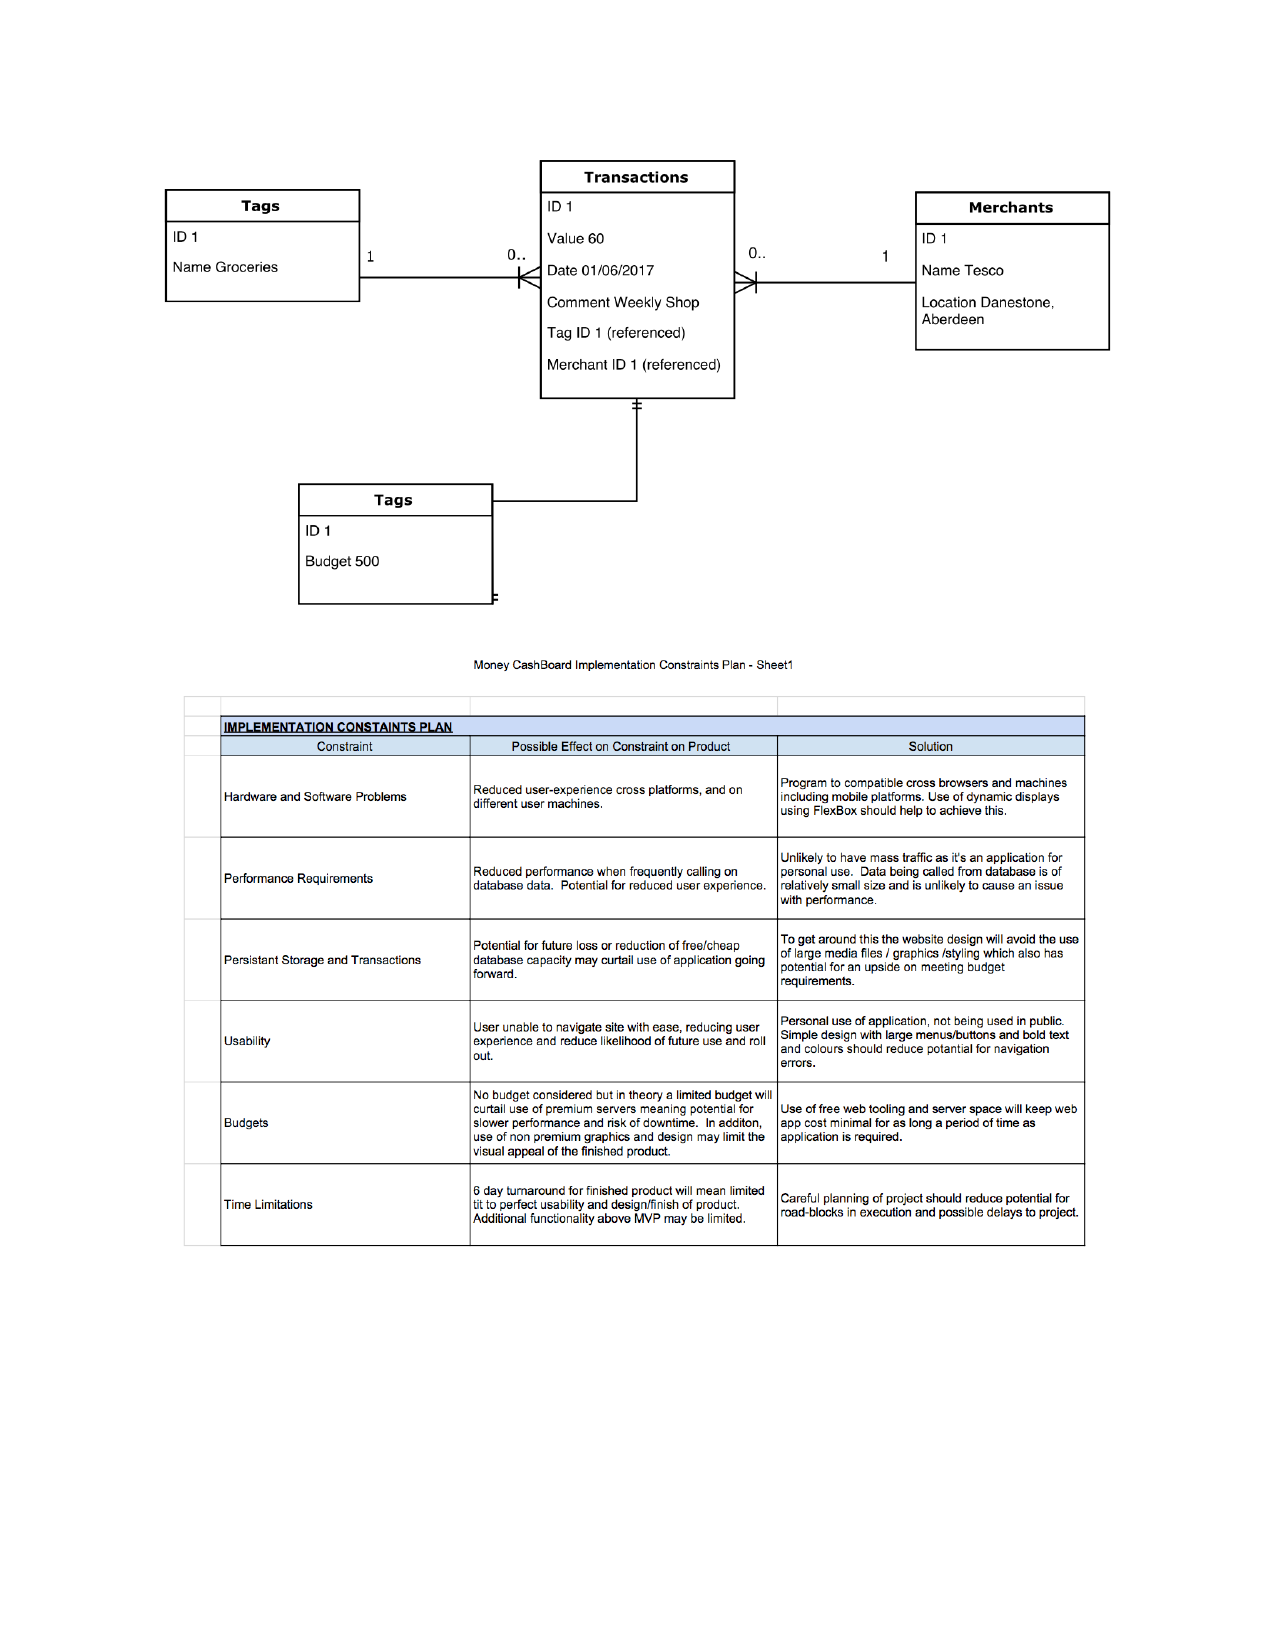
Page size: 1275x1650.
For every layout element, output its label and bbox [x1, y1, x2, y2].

picture [150, 644, 1125, 1287]
picture [150, 150, 1125, 611]
